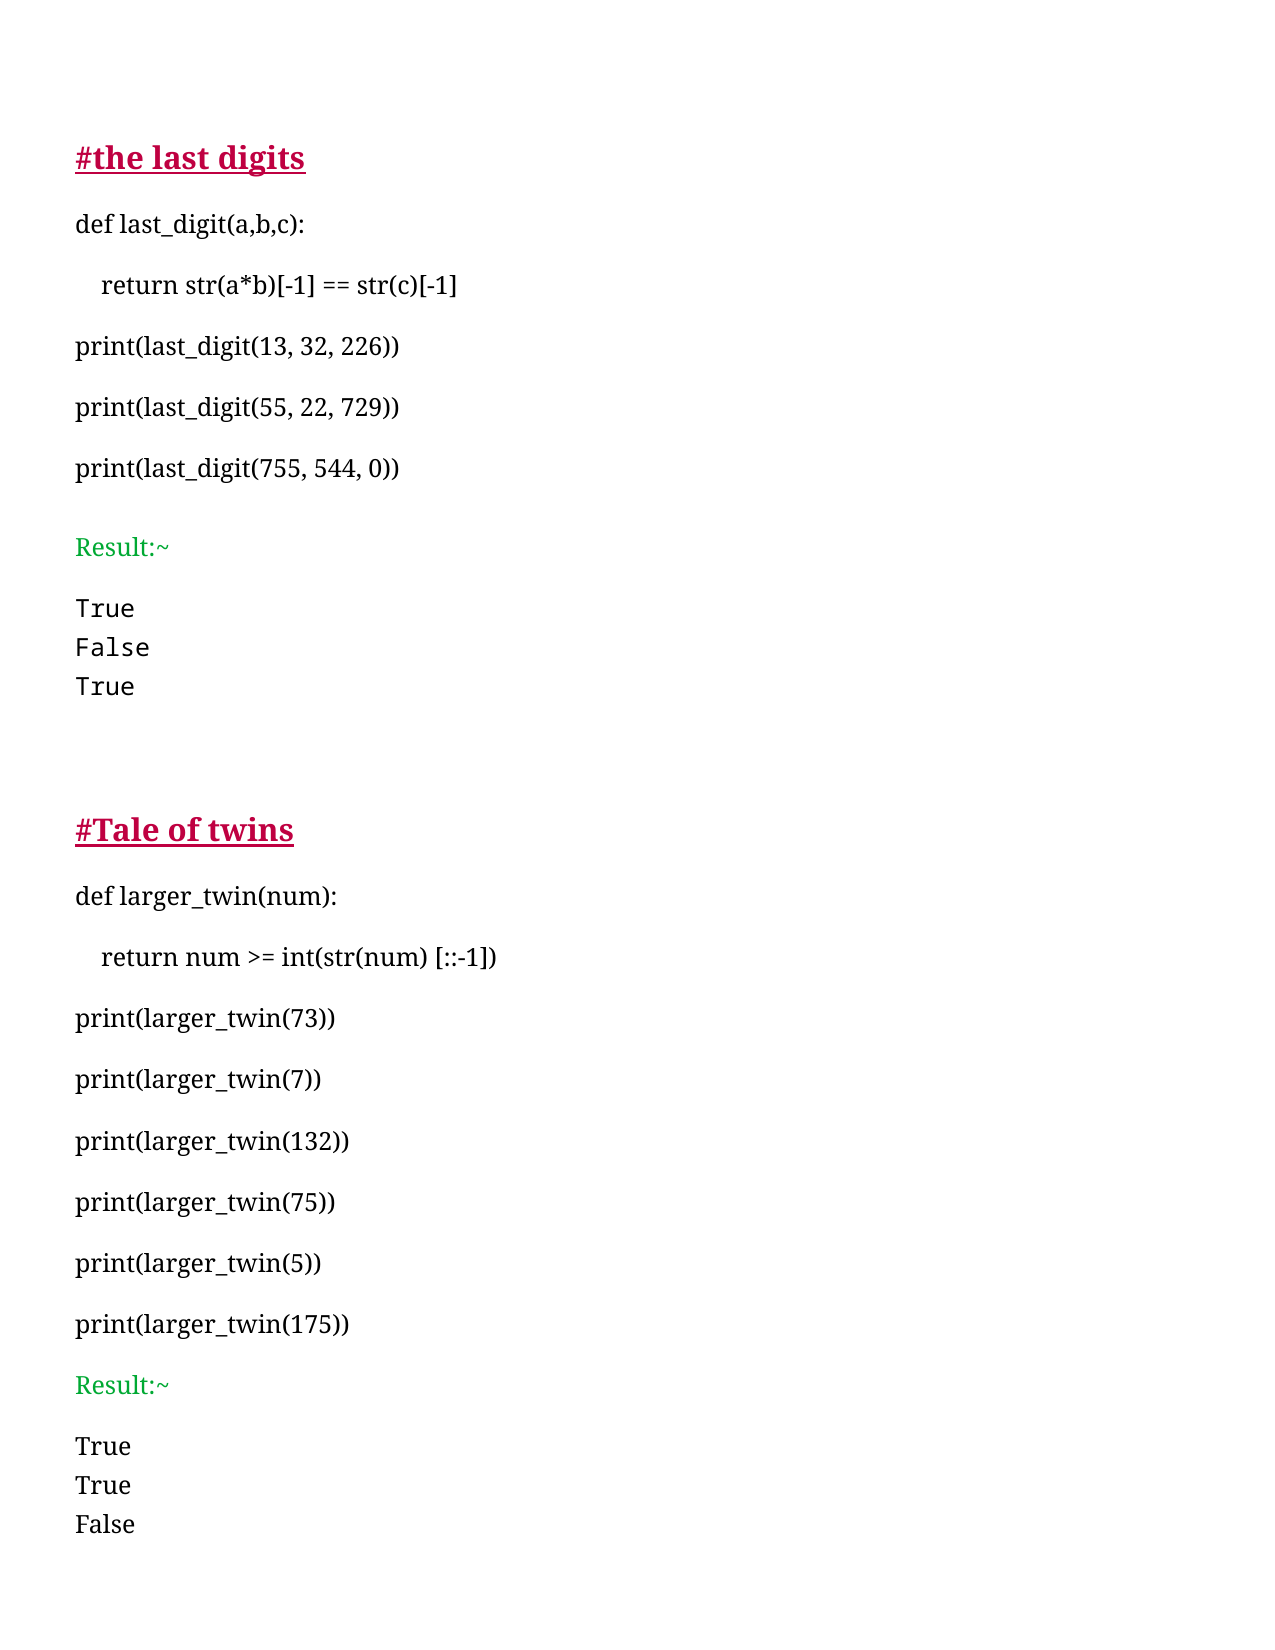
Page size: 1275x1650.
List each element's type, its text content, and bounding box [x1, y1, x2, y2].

text Result:~ [75, 1367, 1200, 1401]
text print(last_digit(13, 32, 226)) [75, 329, 1200, 363]
text return num >= int(str(num) [::-1]) [75, 940, 1200, 974]
text print(larger_twin(7)) [75, 1062, 1200, 1096]
text return str(a*b)[-1] == str(c)[-1] [75, 268, 1200, 302]
text print(larger_twin(175)) [75, 1306, 1200, 1340]
text #the last digits [75, 136, 1200, 179]
text print(last_digit(55, 22, 729)) [75, 390, 1200, 424]
text print(larger_twin(75)) [75, 1184, 1200, 1218]
text print(larger_twin(73)) [75, 1001, 1200, 1035]
text def larger_twin(num): [75, 879, 1200, 913]
text print(larger_twin(5)) [75, 1245, 1200, 1279]
text def last_digit(a,b,c): [75, 207, 1200, 241]
text print(larger_twin(132)) [75, 1123, 1200, 1157]
text True False True [75, 590, 1200, 781]
text True True False [75, 1428, 1200, 1541]
text #Tale of twins [75, 808, 1200, 851]
text print(last_digit(755, 544, 0)) Result:~ [75, 451, 1200, 563]
